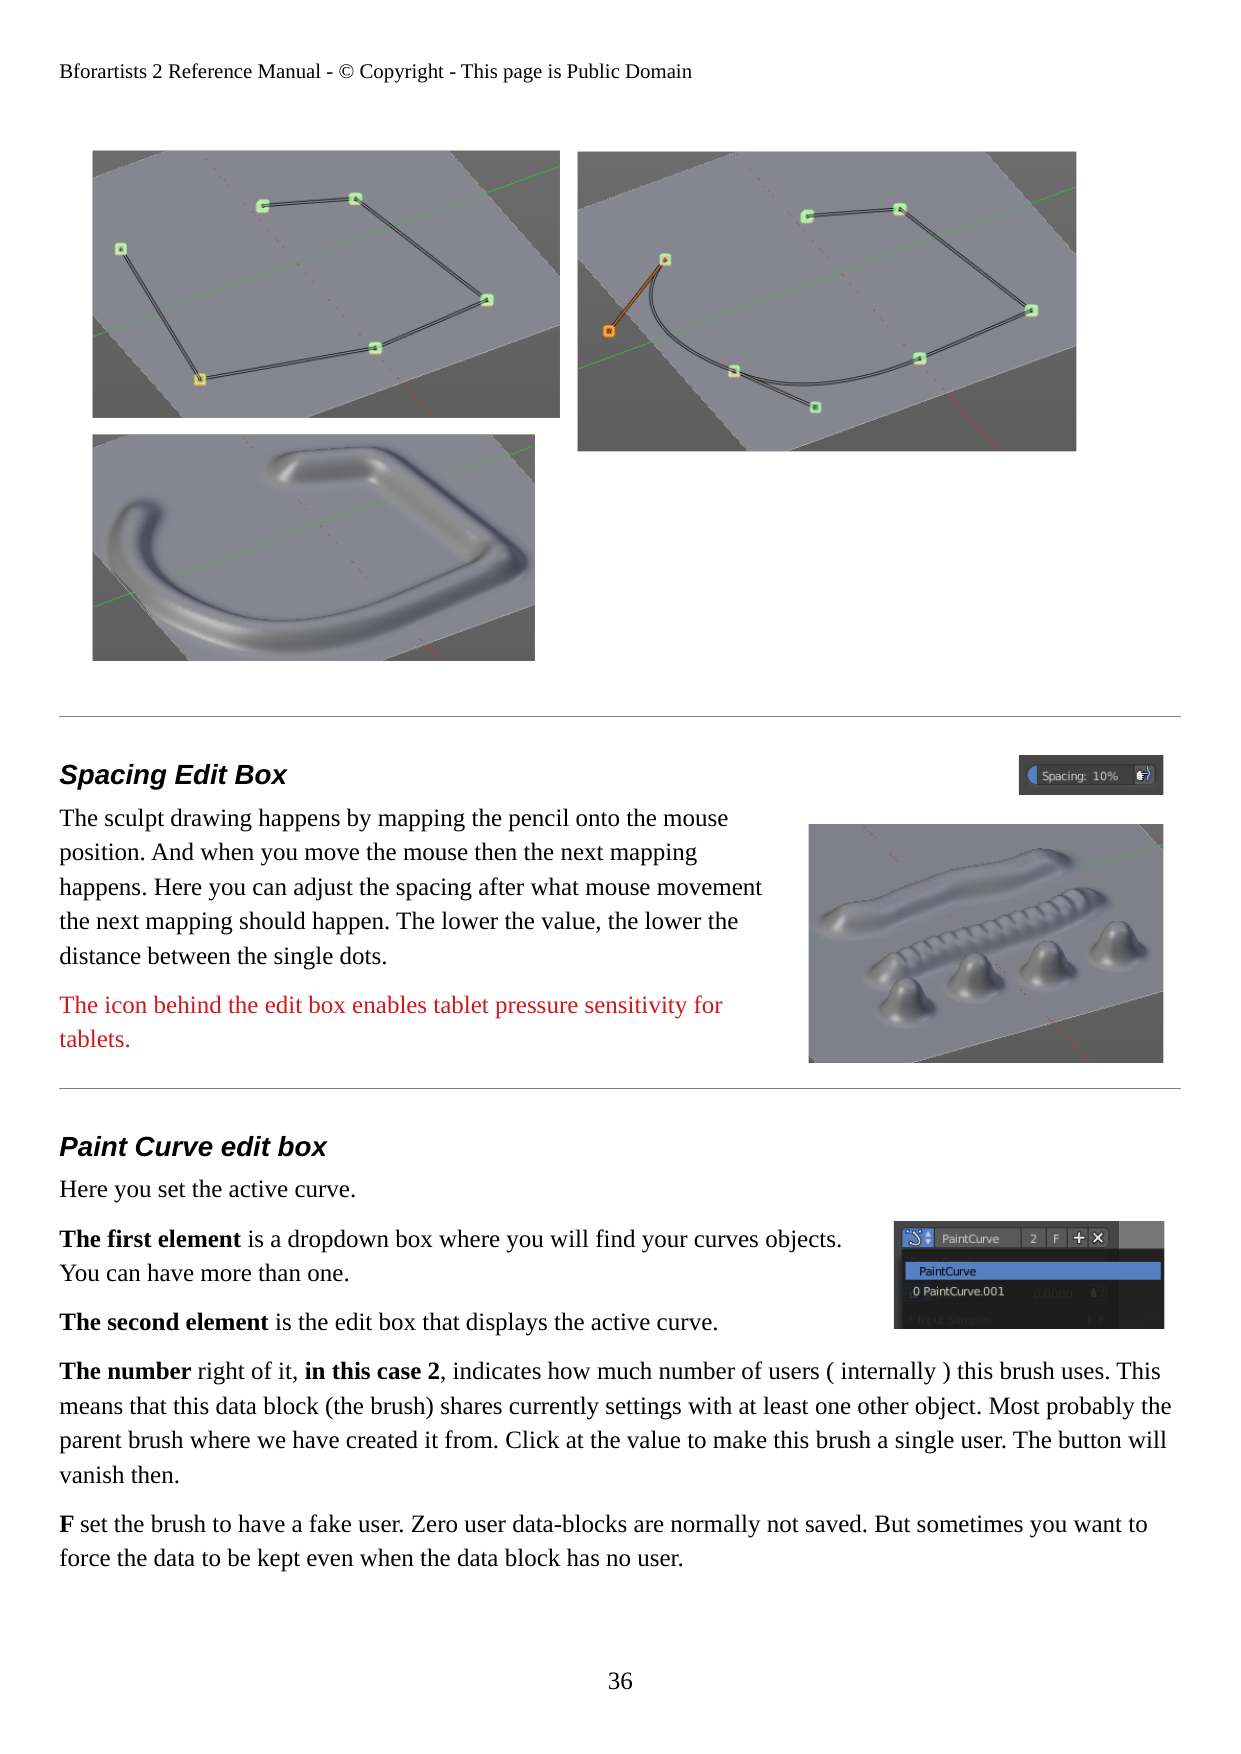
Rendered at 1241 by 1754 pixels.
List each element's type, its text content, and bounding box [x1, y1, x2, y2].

subtitle Paint Curve edit box [59, 1130, 1181, 1162]
text Here you set the active curve. [59, 1174, 1181, 1203]
text The first element is a dropdown box where you will find your curves objects. You can have more than one. [59, 1224, 893, 1287]
picture [893, 1221, 1165, 1329]
subtitle [1164, 759, 1181, 791]
text The icon behind the edit box enables tablet pressure sensitivity for tablets. [59, 990, 808, 1053]
picture [76, 134, 1094, 685]
text The sculpt drawing happens by mapping the pencil onto the mouse position. And when you move the mouse then the next mapping happens. Here you can adjust the spacing after what mouse movement the next mapping should happen. The lower the value, the lower the distance between the single dots. [59, 803, 1181, 970]
picture [808, 824, 1164, 1063]
text The number right of it, in this case 2, indicates how much number of users ( internally ) this brush uses. This means that this data block (the brush) shares currently settings with at least one other object. Most probably the parent brush where we have created it from. Click at the value to make this brush a single user. The button will vanish then. [59, 1356, 1181, 1488]
picture [1018, 755, 1164, 795]
text F set the brush to have a fake user. Zero user data-blocks are normally not saved. But sometimes you want to force the data to be kept even when the data block has no user. [59, 1509, 1181, 1572]
text The second element is the edit box that displays the active curve. [59, 1307, 1181, 1336]
subtitle Spacing Edit Box [59, 759, 1018, 791]
